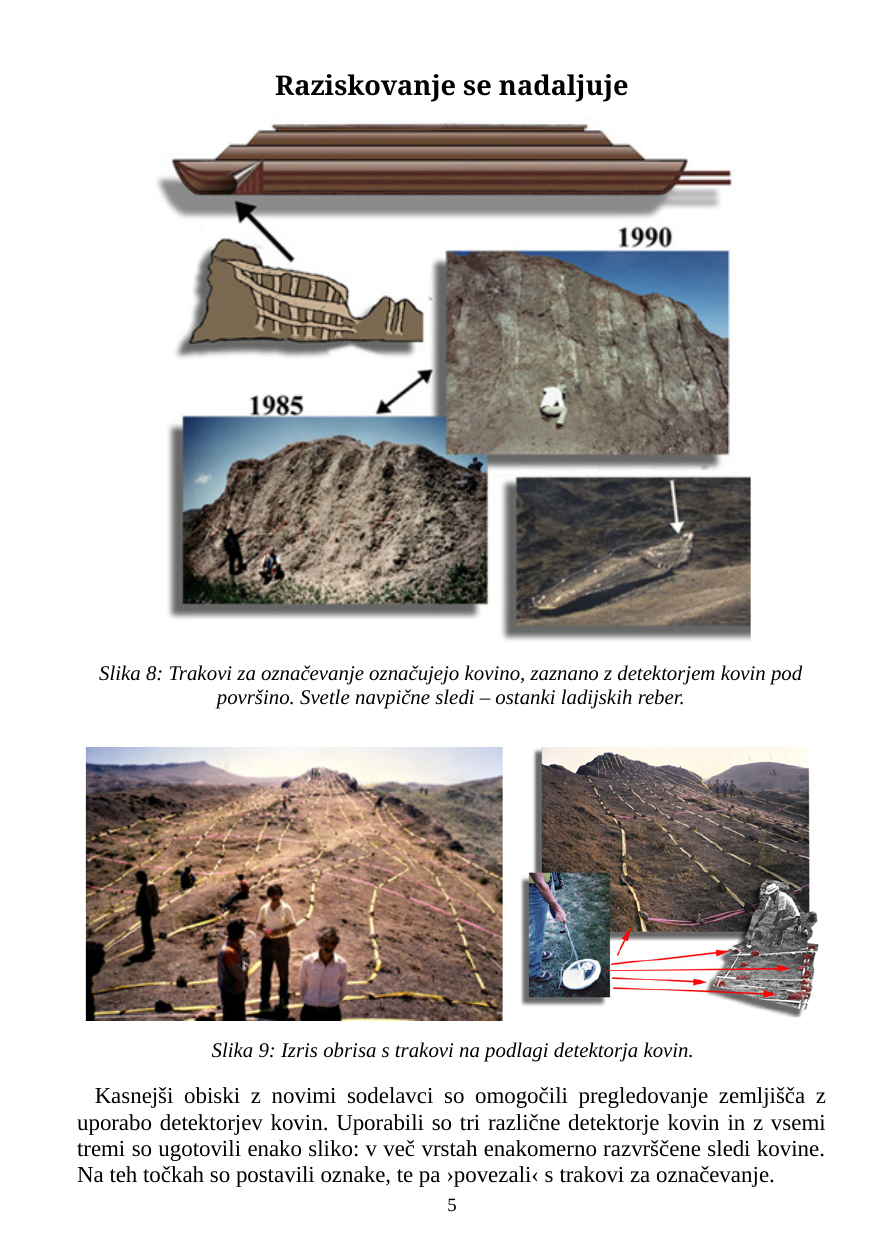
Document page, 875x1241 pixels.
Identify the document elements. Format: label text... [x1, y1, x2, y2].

picture [515, 747, 821, 1019]
text Slika 8: Trakovi za označevanje označujejo kovino, zaznano z detektorjem kovin pod površino. Svetle navpične sledi – ostanki ladijskih reber. [78, 120, 824, 709]
text Kasnejši obiski z novimi sodelavci so omogočili pregledovanje zemljišča z uporabo detektorjev kovin. Uporabili so tri različne detektorje kovin in z vsemi tremi so ugotovili enako sliko: v več vrstah enakomerno razvrščene sledi kovine. Na teh točkah so postavili oznake, te pa ›povezali‹ s trakovi za označevanje. [69, 111, 832, 1188]
picture [150, 106, 751, 649]
picture [85, 747, 503, 1021]
subtitle Raziskovanje se nadaljuje [77, 66, 827, 103]
text Slika 9: Izris obrisa s trakovi na podlagi detektorja kovin. [86, 747, 819, 1062]
